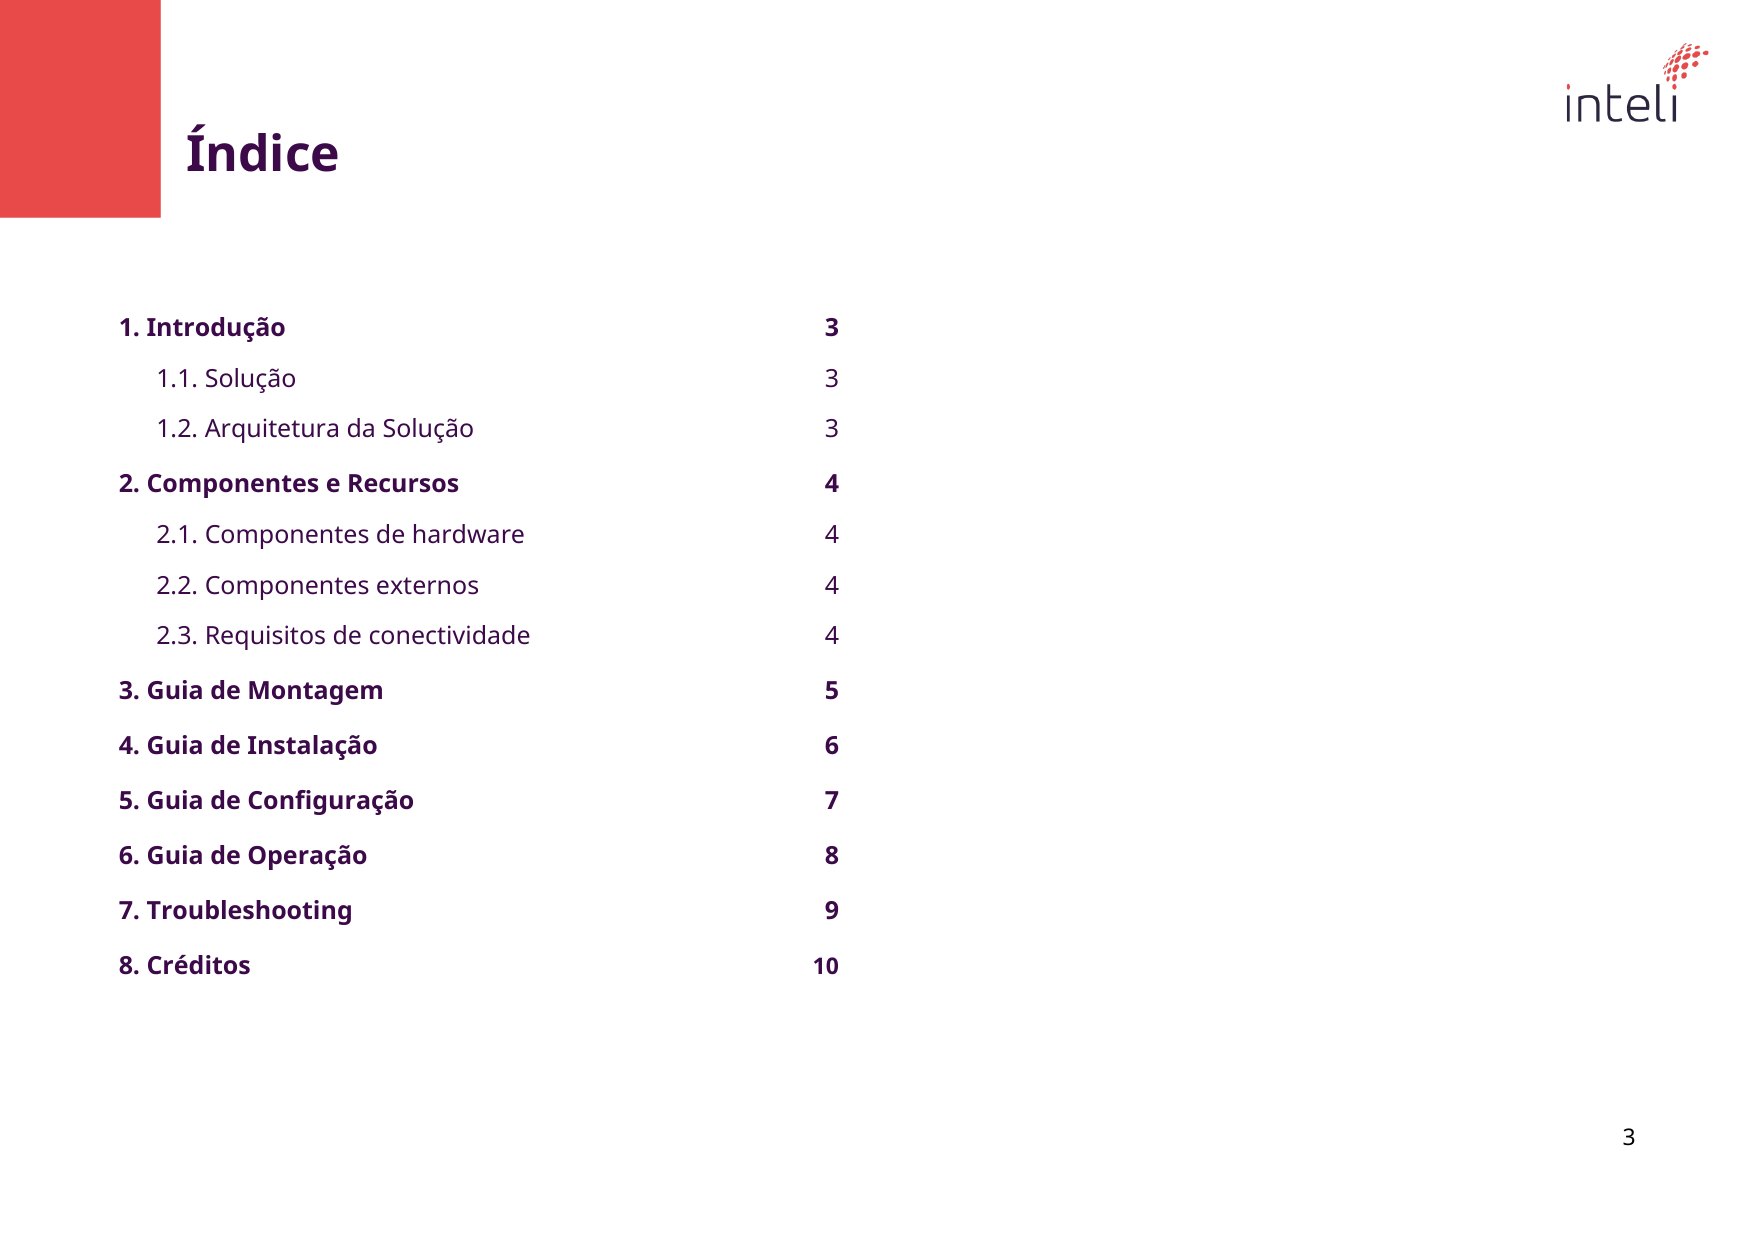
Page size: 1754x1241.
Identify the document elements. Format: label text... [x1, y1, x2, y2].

text 4. Guia de Instalação 6 [118, 728, 1636, 762]
picture [1566, 43, 1709, 122]
text 1. Introdução 3 [118, 309, 1636, 343]
text 2. Componentes e Recursos 4 [118, 466, 1636, 500]
picture [0, 0, 161, 218]
text 1.1. Solução 3 [156, 360, 1636, 394]
text 8. Créditos 10 [118, 947, 1636, 981]
text 6. Guia de Operação 8 [118, 838, 1636, 872]
text 2.3. Requisitos de conectividade 4 [156, 618, 1636, 652]
text 1.2. Arquitetura da Solução 3 [156, 411, 1636, 445]
text 5. Guia de Configuração 7 [118, 783, 1636, 817]
text 2.1. Componentes de hardware 4 [156, 517, 1636, 551]
text 7. Troubleshooting 9 [118, 892, 1636, 927]
text 3. Guia de Montagem 5 [118, 673, 1636, 707]
text Índice [118, 118, 1636, 187]
text 2.2. Componentes externos 4 [156, 567, 1636, 601]
